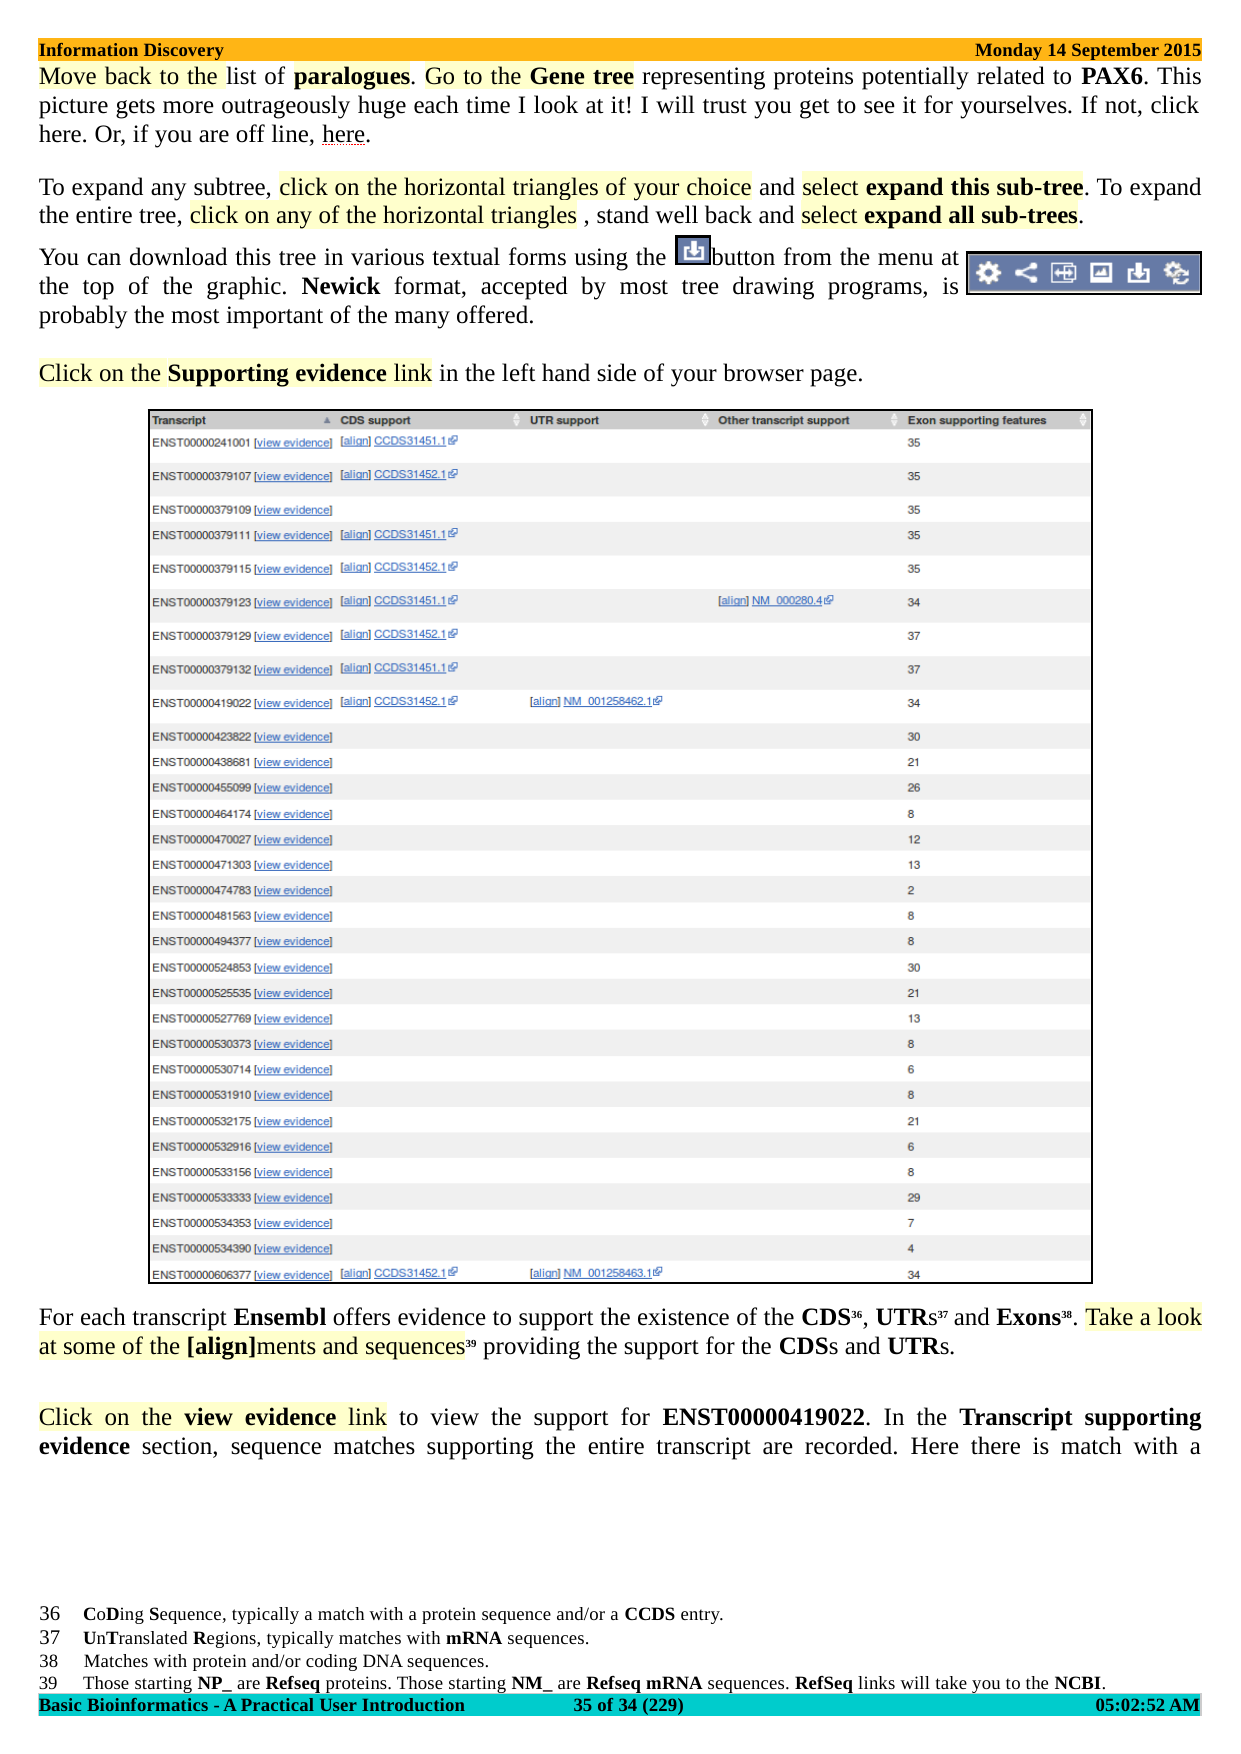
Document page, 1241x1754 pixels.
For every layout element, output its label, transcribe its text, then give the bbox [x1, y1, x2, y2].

text To expand any subtree, click on the horizontal triangles of your choice and select expand this sub-tree. To expand the entire tree, click on any of the horizontal triangles , stand well back and select expand all sub-trees. [38, 171, 1202, 229]
text CoDing Sequence, typically a match with a protein sequence and/or a CCDS entry. [39, 1601, 1202, 1625]
picture [678, 238, 709, 263]
picture [150, 411, 1091, 1282]
text Matches with protein and/or coding DNA sequences. [39, 1649, 1202, 1671]
text Click on the Supporting evidence link in the left hand side of your browser page. [38, 358, 1202, 387]
text Those starting NP_ are Refseq proteins. Those starting NM_ are Refseq mRNA sequences. RefSeq links will take you to the NCBI. [38, 1671, 1202, 1693]
text For each transcript Ensembl offers evidence to support the existence of the CDS, UTRs and Exons. Take a look at some of the [align]ments and sequences providing the support for the CDSs and UTRs. [38, 405, 1202, 1360]
picture [968, 254, 1200, 293]
text Move back to the list of paralogues. Go to the Gene tree representing proteins potentially related to PAX6. This picture gets more outrageously huge each time I look at it! I will trust you get to see it for yourselves. If not, click here. Or, if you are off line, here. [38, 61, 1202, 148]
text UnTranslated Regions, typically matches with mRNA sequences. [39, 1625, 1202, 1649]
text You can download this tree in various textual forms using the button from the menu at the top of the graphic. Newick format, accepted by most tree drawing programs, is probably the most important of the many offered. [38, 235, 1202, 329]
text Click on the view evidence link to view the support for ENST00000419022. In the Transcript supporting evidence section, sequence matches supporting the entire transcript are recorded. Here there is match with a [38, 1402, 1202, 1489]
